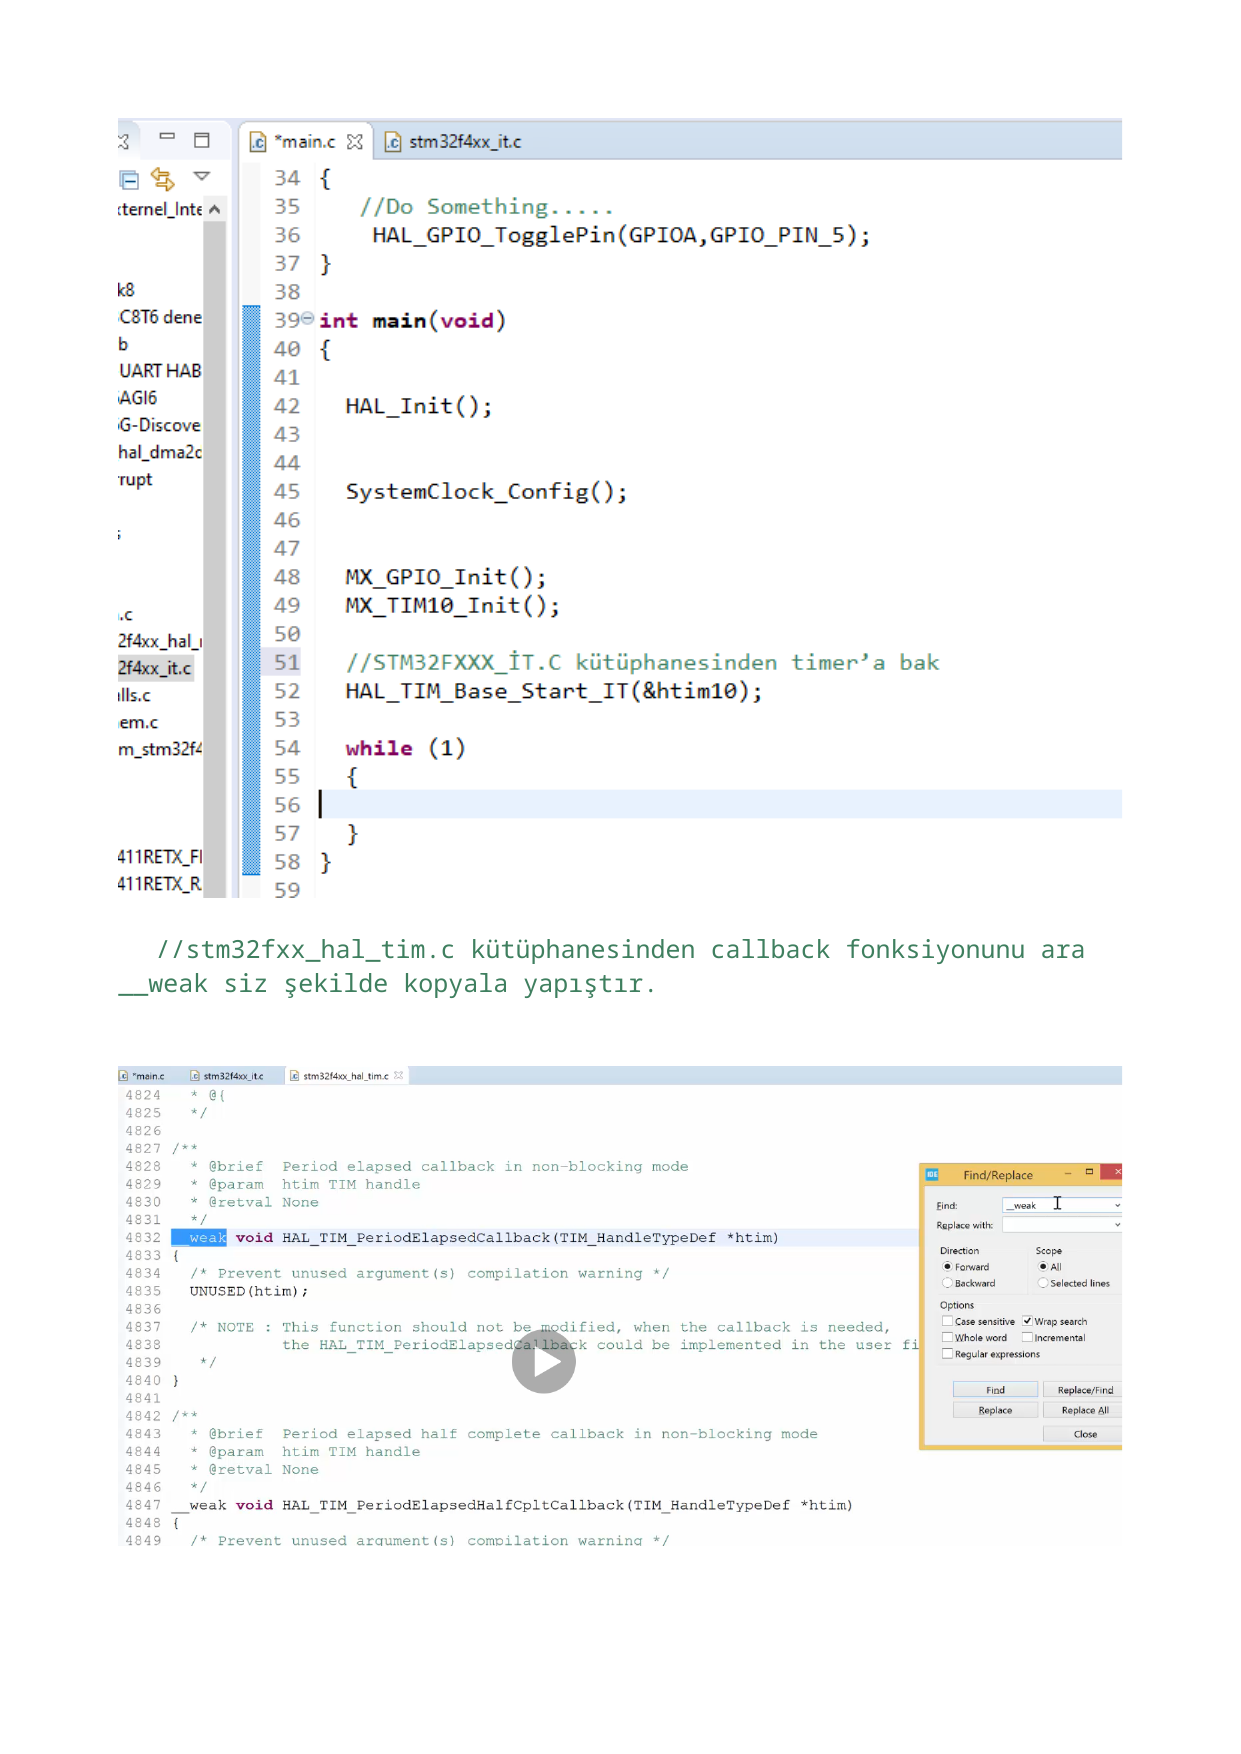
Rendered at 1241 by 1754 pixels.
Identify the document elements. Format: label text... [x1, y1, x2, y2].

picture [118, 1066, 1123, 1546]
text //stm32fxx_hal_tim.c kütüphanesinden callback fonksiyonunu ara __weak siz şekilde kopyala yapıştır. [118, 931, 1122, 999]
picture [118, 118, 1123, 898]
